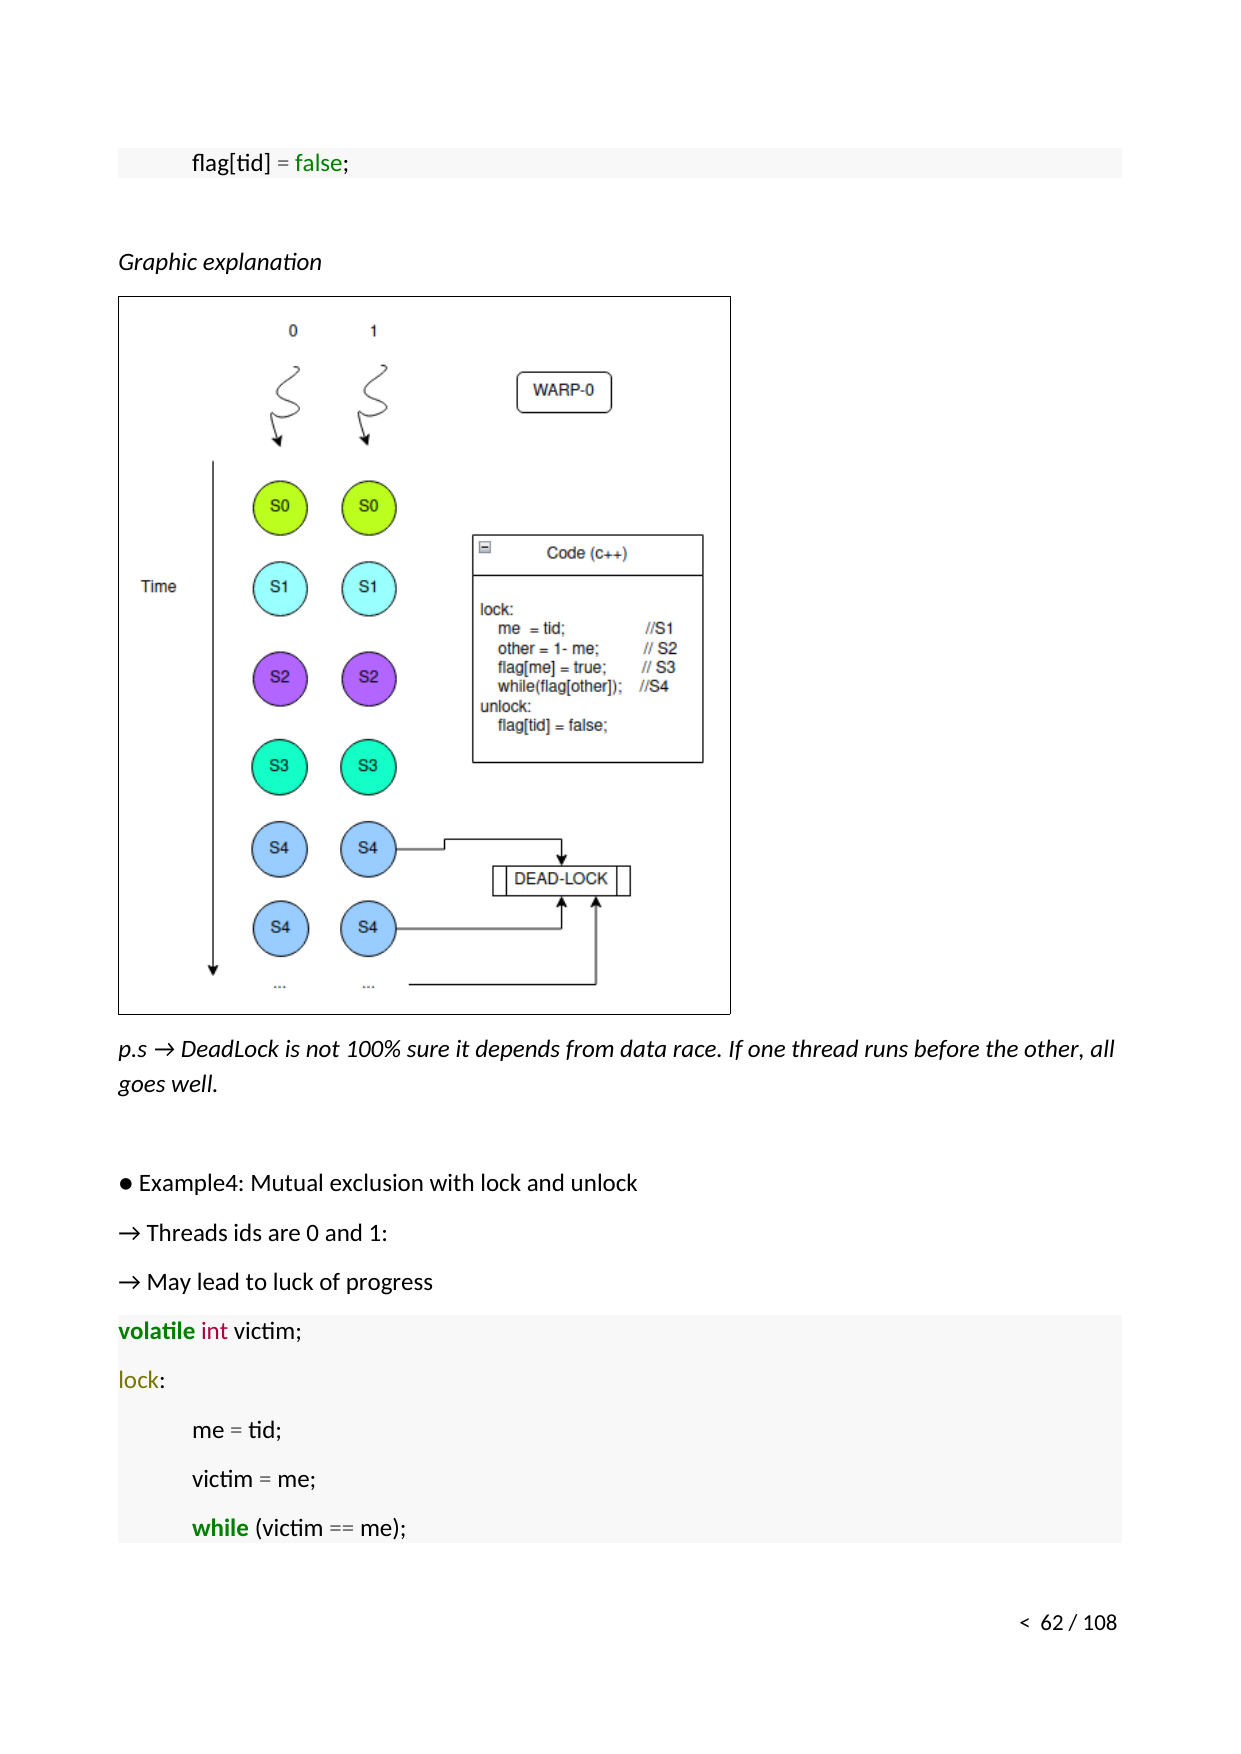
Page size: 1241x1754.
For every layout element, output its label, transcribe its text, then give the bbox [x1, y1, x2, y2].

text me = tid; [118, 1414, 1122, 1444]
text flag[tid] = false; [118, 148, 1122, 178]
text volatile int victim; [118, 1315, 1122, 1346]
text lock: [118, 1364, 1122, 1395]
picture [121, 299, 728, 1011]
text p.s → DeadLock is not 100% sure it depends from data race. If one thread runs before the other, all goes well. [118, 1033, 1122, 1099]
text while (victim == me); [118, 1512, 1122, 1543]
text ● Example4: Mutual exclusion with lock and unlock [118, 1167, 1122, 1198]
text → May lead to luck of progress [118, 1266, 1122, 1296]
text victim = me; [118, 1463, 1122, 1493]
text → Threads ids are 0 and 1: [118, 1217, 1122, 1247]
text Graphic explanation [118, 246, 1122, 277]
